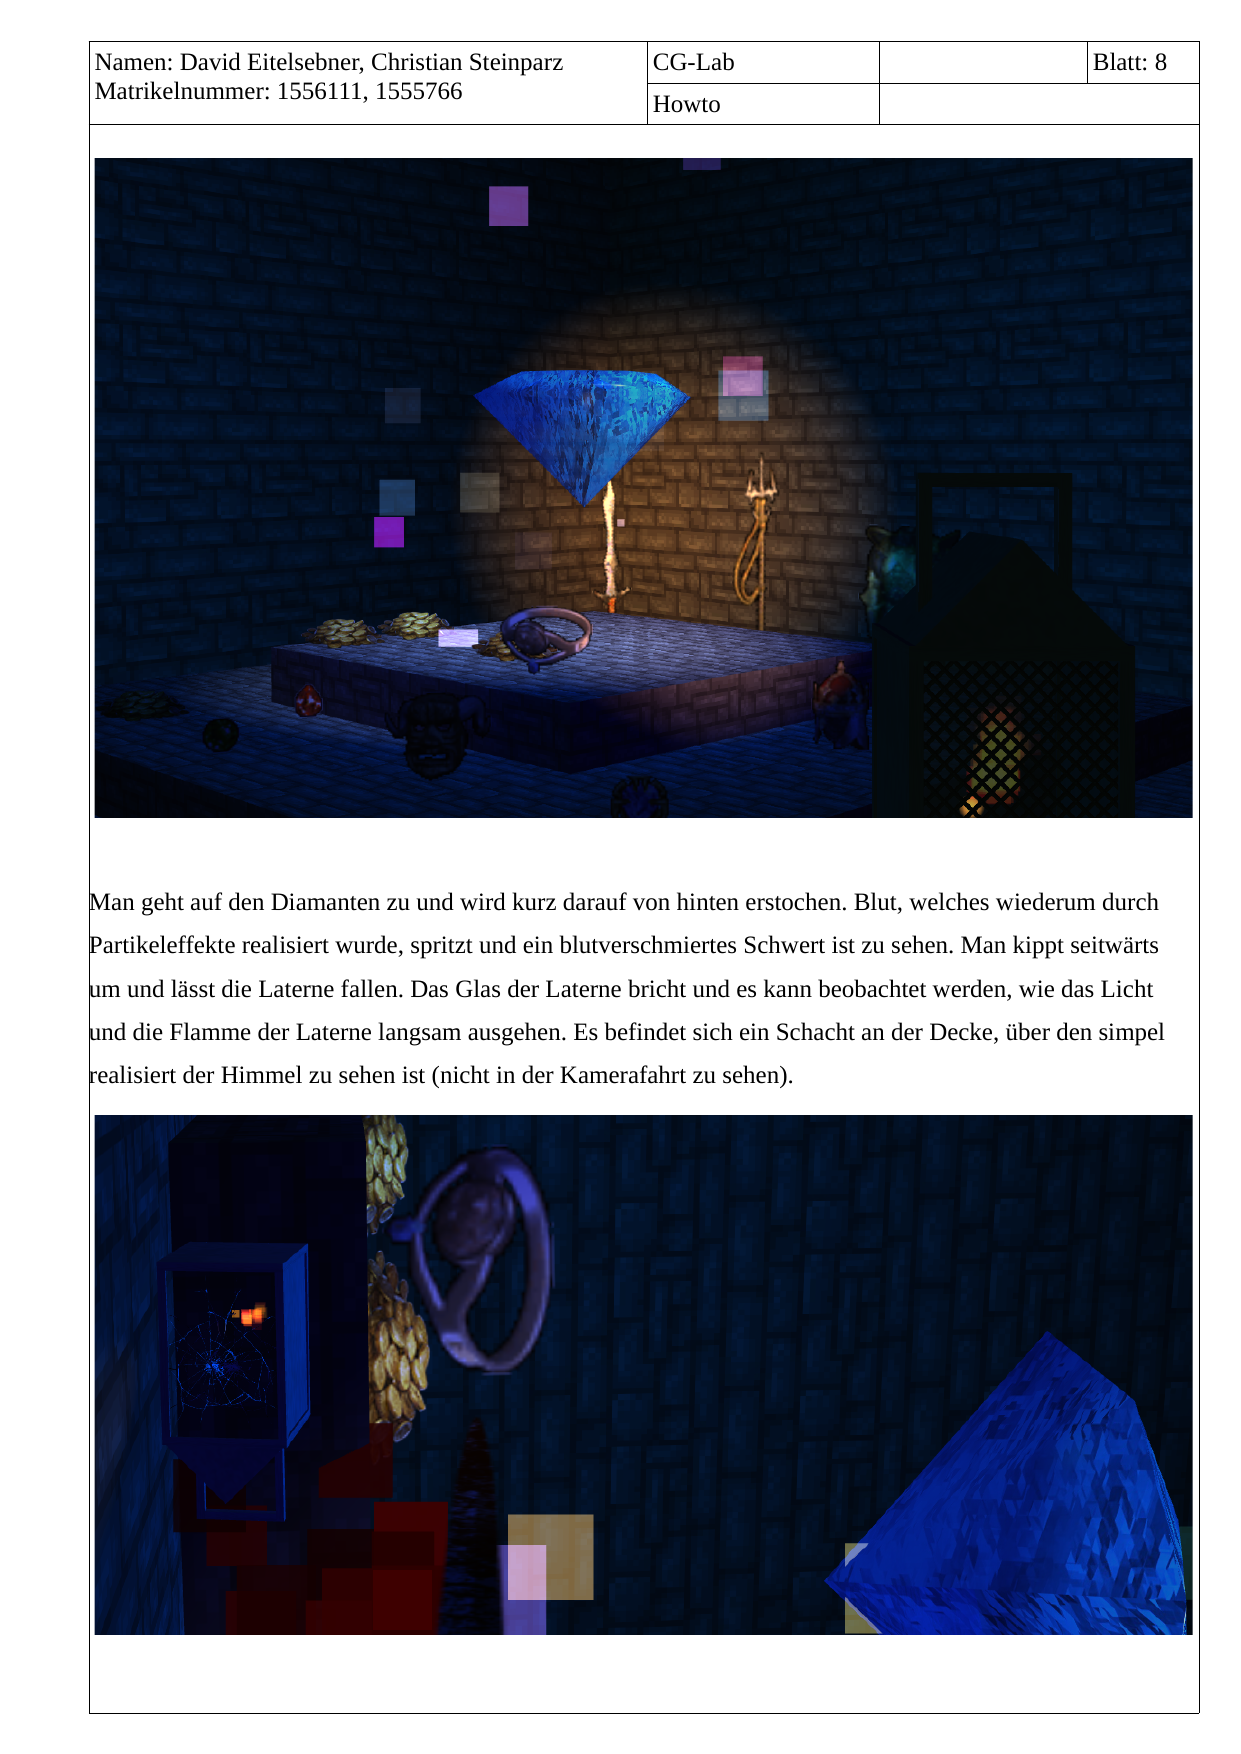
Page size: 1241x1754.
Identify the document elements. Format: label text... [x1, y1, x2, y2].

text Man geht auf den Diamanten zu und wird kurz darauf von hinten erstochen. Blut, welches wiederum durch Partikeleffekte realisiert wurde, spritzt und ein blutverschmiertes Schwert ist zu sehen. Man kippt seitwärts um und lässt die Laterne fallen. Das Glas der Laterne bricht und es kann beobachtet werden, wie das Licht und die Flamme der Laterne langsam ausgehen. Es befindet sich ein Schacht an der Decke, über den simpel realisiert der Himmel zu sehen ist (nicht in der Kamerafahrt zu sehen). [90, 887, 1187, 1089]
picture [94, 158, 1193, 818]
